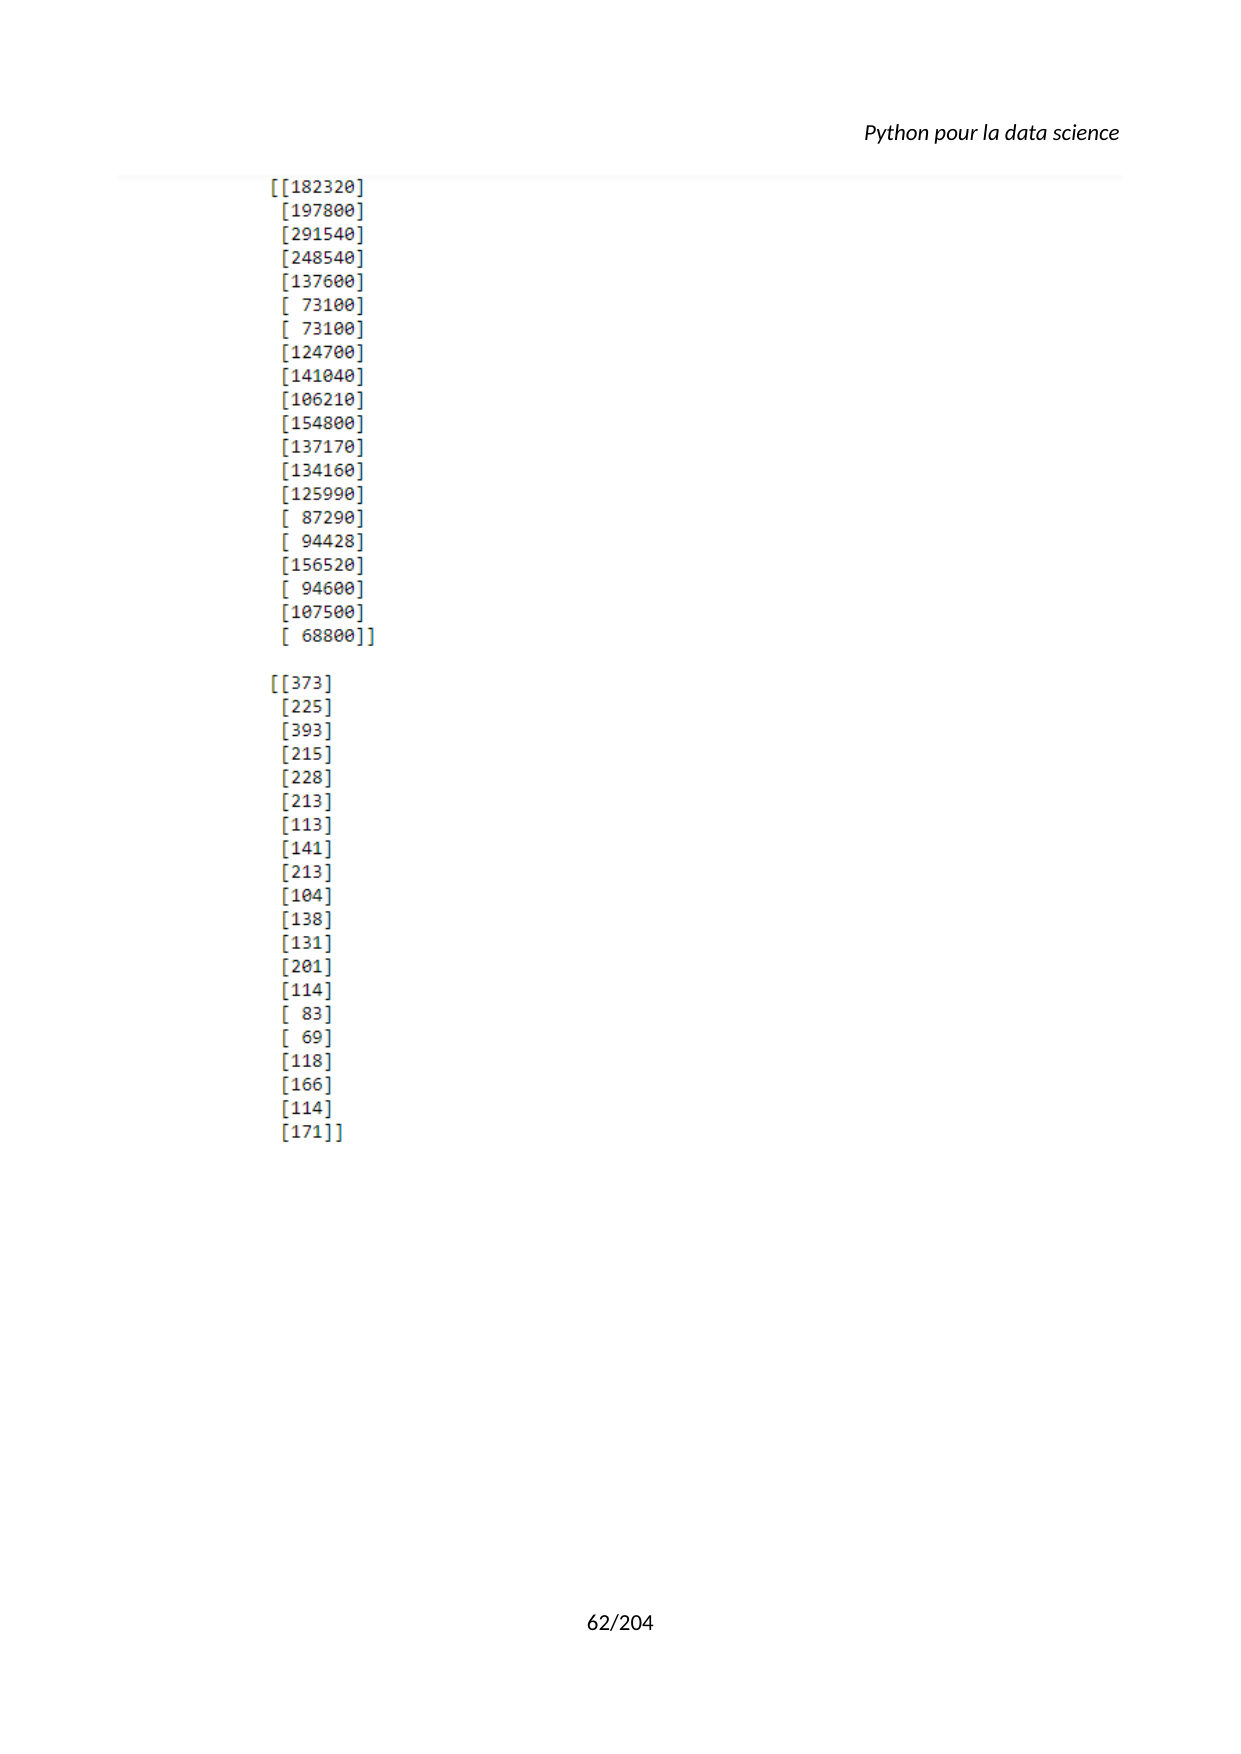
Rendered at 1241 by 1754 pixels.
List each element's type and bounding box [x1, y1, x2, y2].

picture [118, 175, 1122, 1149]
